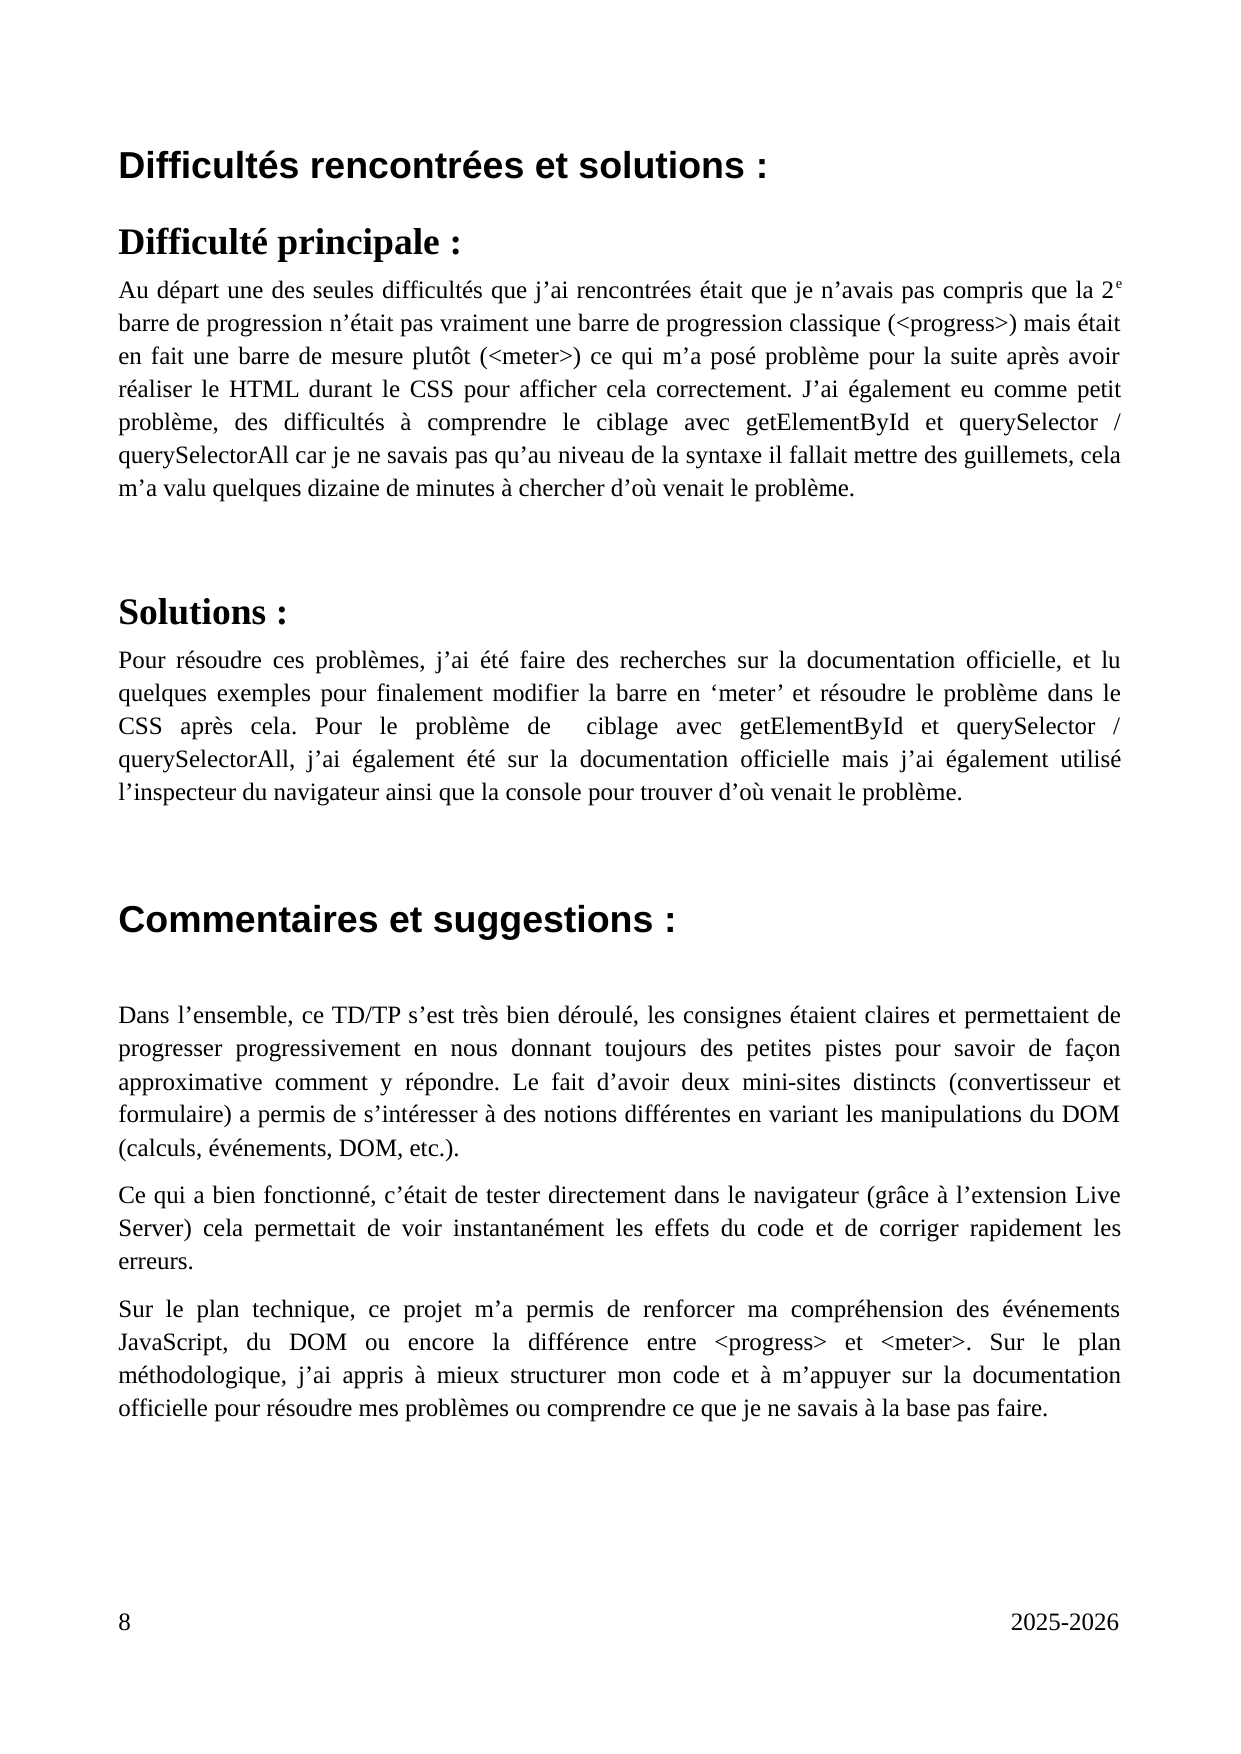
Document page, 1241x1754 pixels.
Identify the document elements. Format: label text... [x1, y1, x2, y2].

text Au départ une des seules difficultés que j’ai rencontrées était que je n’avais pas compris que la 2e barre de progression n’était pas vraiment une barre de progression classique (<progress>) mais était en fait une barre de mesure plutôt (<meter>) ce qui m’a posé problème pour la suite après avoir réaliser le HTML durant le CSS pour afficher cela correctement. J’ai également eu comme petit problème, des difficultés à comprendre le ciblage avec getElementById et querySelector / querySelectorAll car je ne savais pas qu’au niveau de la syntaxe il fallait mettre des guillemets, cela m’a valu quelques dizaine de minutes à chercher d’où venait le problème. [118, 275, 1122, 502]
text Sur le plan technique, ce projet m’a permis de renforcer ma compréhension des événements JavaScript, du DOM ou encore la différence entre <progress> et <meter>. Sur le plan méthodologique, j’ai appris à mieux structurer mon code et à m’appuyer sur la documentation officielle pour résoudre mes problèmes ou comprendre ce que je ne savais à la base pas faire. [118, 1294, 1122, 1422]
subtitle Difficulté principale : [118, 219, 1122, 263]
subtitle Commentaires et suggestions : [118, 897, 1122, 940]
text Ce qui a bien fonctionné, c’était de tester directement dans le navigateur (grâce à l’extension Live Server) cela permettait de voir instantanément les effets du code et de corriger rapidement les erreurs. [118, 1180, 1122, 1275]
subtitle Difficultés rencontrées et solutions : [118, 143, 1122, 186]
text Pour résoudre ces problèmes, j’ai été faire des recherches sur la documentation officielle, et lu quelques exemples pour finalement modifier la barre en ‘meter’ et résoudre le problème dans le CSS après cela. Pour le problème de ciblage avec getElementById et querySelector / querySelectorAll, j’ai également été sur la documentation officielle mais j’ai également utilisé l’inspecteur du navigateur ainsi que la console pour trouver d’où venait le problème. [118, 645, 1122, 806]
subtitle Solutions : [118, 589, 1122, 632]
text Dans l’ensemble, ce TD/TP s’est très bien déroulé, les consignes étaient claires et permettaient de progresser progressivement en nous donnant toujours des petites pistes pour savoir de façon approximative comment y répondre. Le fait d’avoir deux mini-sites distincts (convertisseur et formulaire) a permis de s’intéresser à des notions différentes en variant les manipulations du DOM (calculs, événements, DOM, etc.). [118, 1001, 1122, 1161]
